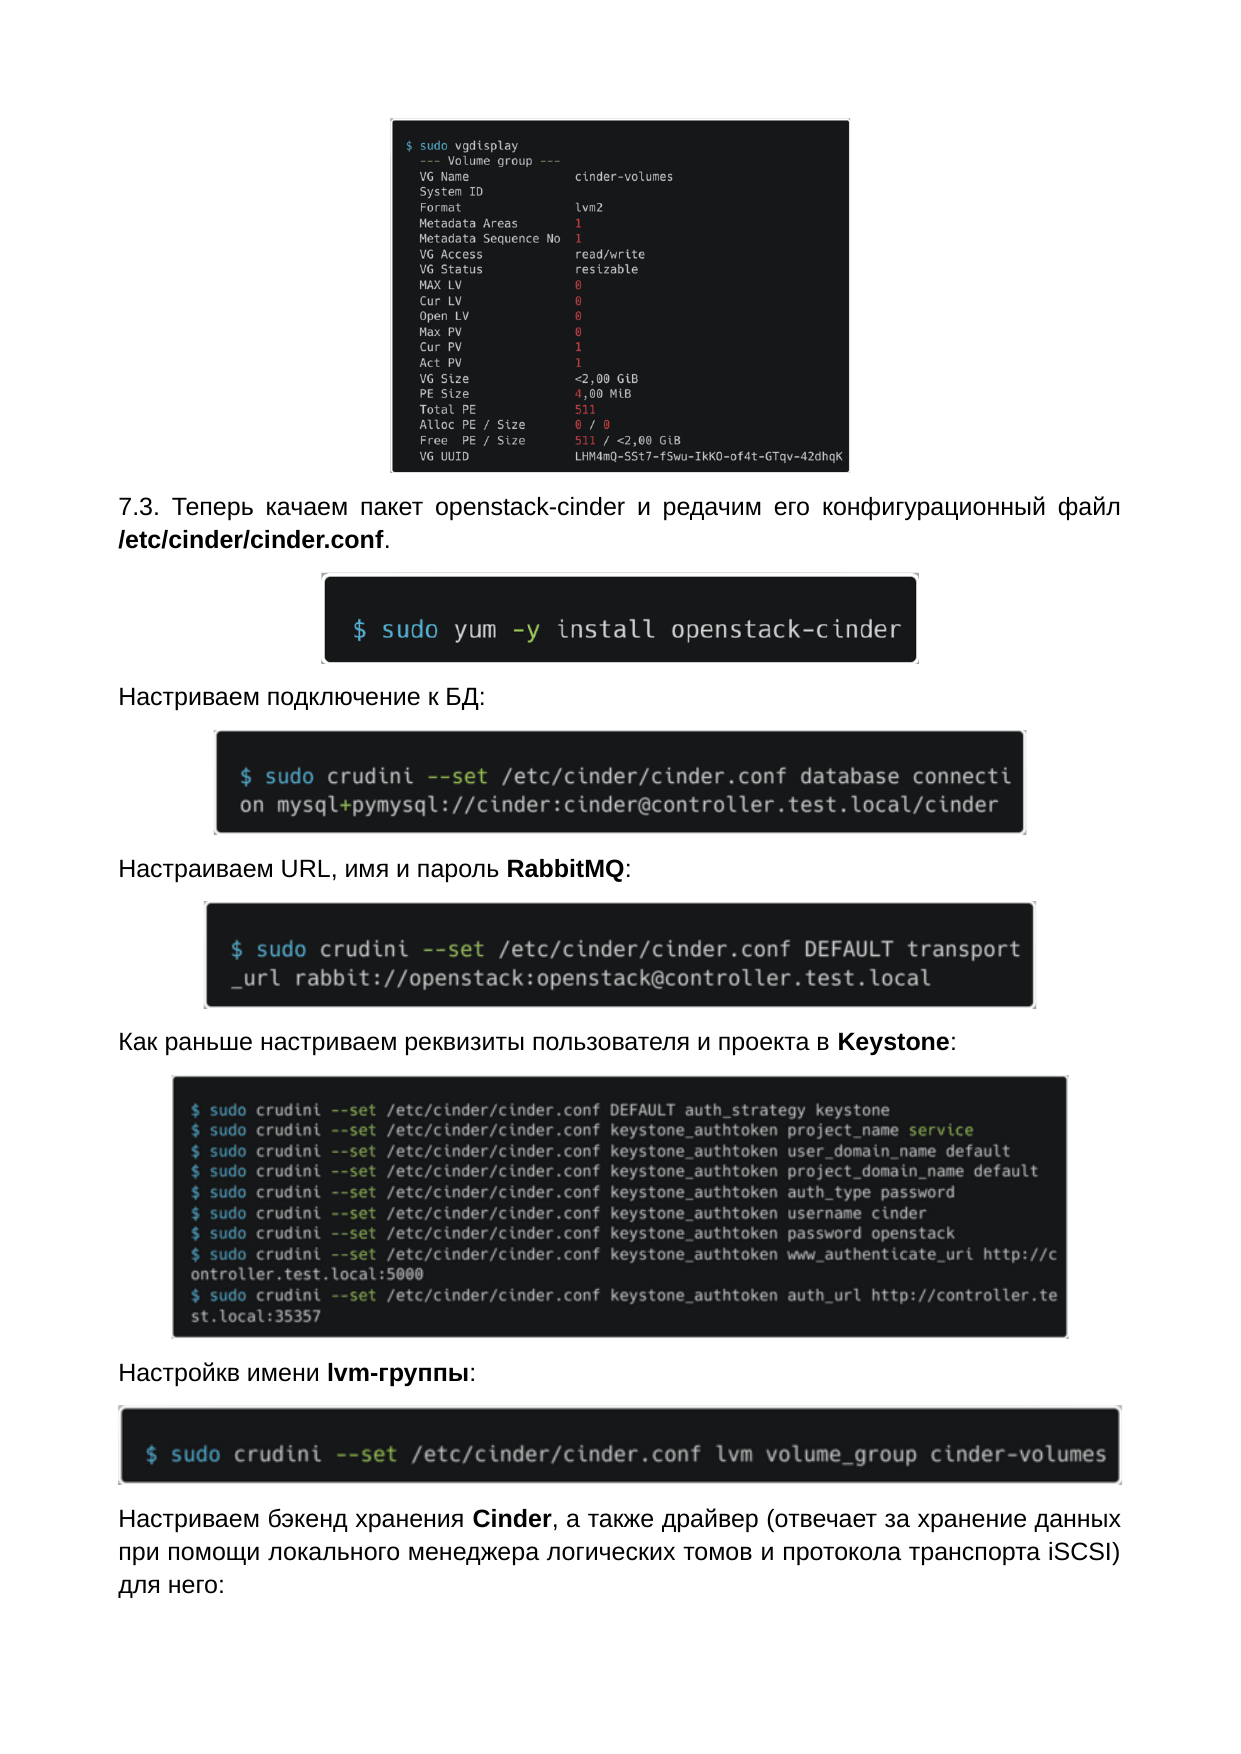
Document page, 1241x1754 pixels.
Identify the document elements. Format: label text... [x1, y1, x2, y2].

text 7.3. Теперь качаем пакет openstack-cinder и редачим его конфигурационный файл /etc/cinder/cinder.conf. [118, 492, 1122, 553]
picture [321, 572, 919, 664]
picture [213, 730, 1027, 835]
text Настриваем подключение к БД: [118, 682, 1122, 711]
picture [203, 901, 1037, 1009]
text Настраиваем URL, имя и пароль RabbitMQ: [118, 853, 1122, 882]
text Как раньше настриваем реквизиты пользователя и проекта в Keystone: [118, 1027, 1122, 1056]
picture [118, 1405, 1123, 1485]
text Настриваем бэкенд хранения Cinder, а также драйвер (отвечает за хранение данных при помощи локального менеджера логических томов и протокола транспорта iSCSI) для него: [118, 1504, 1122, 1598]
picture [390, 118, 851, 473]
picture [171, 1075, 1069, 1339]
text Настройкв имени lvm-группы: [118, 1358, 1122, 1386]
